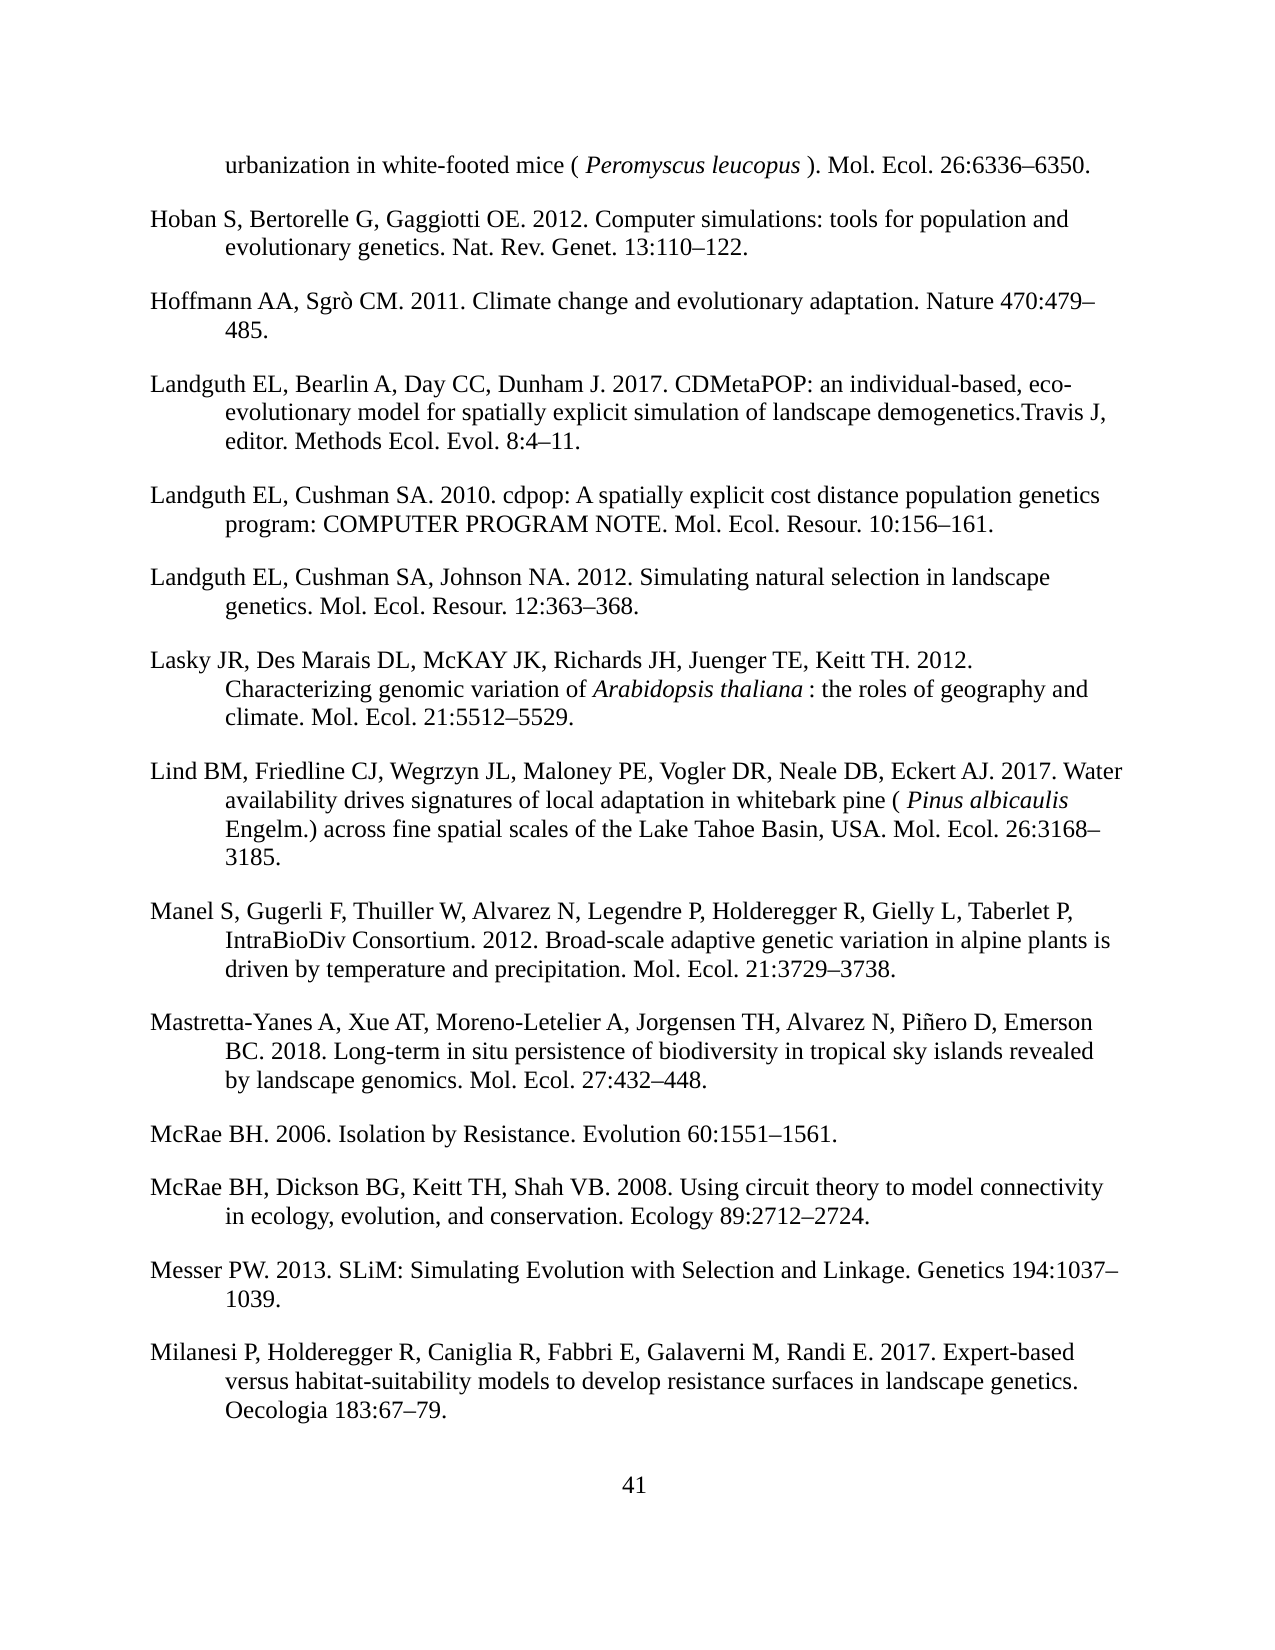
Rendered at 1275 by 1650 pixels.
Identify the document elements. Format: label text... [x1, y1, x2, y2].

text McRae BH. 2006. Isolation by Resistance. Evolution 60:1551–1561. [150, 1119, 1125, 1147]
text urbanization in white-footed mice ( Peromyscus leucopus ). Mol. Ecol. 26:6336–6350. [150, 150, 1125, 179]
text Hoban S, Bertorelle G, Gaggiotti OE. 2012. Computer simulations: tools for population and evolutionary genetics. Nat. Rev. Genet. 13:110–122. [150, 204, 1125, 261]
text Hoffmann AA, Sgrò CM. 2011. Climate change and evolutionary adaptation. Nature 470:479–485. [150, 286, 1125, 344]
text Milanesi P, Holderegger R, Caniglia R, Fabbri E, Galaverni M, Randi E. 2017. Expert-based versus habitat-suitability models to develop resistance surfaces in landscape genetics. Oecologia 183:67–79. [150, 1337, 1125, 1424]
text McRae BH, Dickson BG, Keitt TH, Shah VB. 2008. Using circuit theory to model connectivity in ecology, evolution, and conservation. Ecology 89:2712–2724. [150, 1172, 1125, 1230]
text Manel S, Gugerli F, Thuiller W, Alvarez N, Legendre P, Holderegger R, Gielly L, Taberlet P, IntraBioDiv Consortium. 2012. Broad-scale adaptive genetic variation in alpine plants is driven by temperature and precipitation. Mol. Ecol. 21:3729–3738. [150, 896, 1125, 982]
text Mastretta-Yanes A, Xue AT, Moreno-Letelier A, Jorgensen TH, Alvarez N, Piñero D, Emerson BC. 2018. Long-term in situ persistence of biodiversity in tropical sky islands revealed by landscape genomics. Mol. Ecol. 27:432–448. [150, 1007, 1125, 1094]
text Landguth EL, Bearlin A, Day CC, Dunham J. 2017. CDMetaPOP: an individual-based, eco-evolutionary model for spatially explicit simulation of landscape demogenetics.Travis J, editor. Methods Ecol. Evol. 8:4–11. [150, 369, 1125, 455]
text Messer PW. 2013. SLiM: Simulating Evolution with Selection and Linkage. Genetics 194:1037–1039. [150, 1255, 1125, 1312]
text Lind BM, Friedline CJ, Wegrzyn JL, Maloney PE, Vogler DR, Neale DB, Eckert AJ. 2017. Water availability drives signatures of local adaptation in whitebark pine ( Pinus albicaulis Engelm.) across fine spatial scales of the Lake Tahoe Basin, USA. Mol. Ecol. 26:3168–3185. [150, 756, 1125, 871]
text Lasky JR, Des Marais DL, McKAY JK, Richards JH, Juenger TE, Keitt TH. 2012. Characterizing genomic variation of Arabidopsis thaliana : the roles of geography and climate. Mol. Ecol. 21:5512–5529. [150, 645, 1125, 731]
text Landguth EL, Cushman SA, Johnson NA. 2012. Simulating natural selection in landscape genetics. Mol. Ecol. Resour. 12:363–368. [150, 562, 1125, 620]
text Landguth EL, Cushman SA. 2010. cdpop: A spatially explicit cost distance population genetics program: COMPUTER PROGRAM NOTE. Mol. Ecol. Resour. 10:156–161. [150, 480, 1125, 537]
